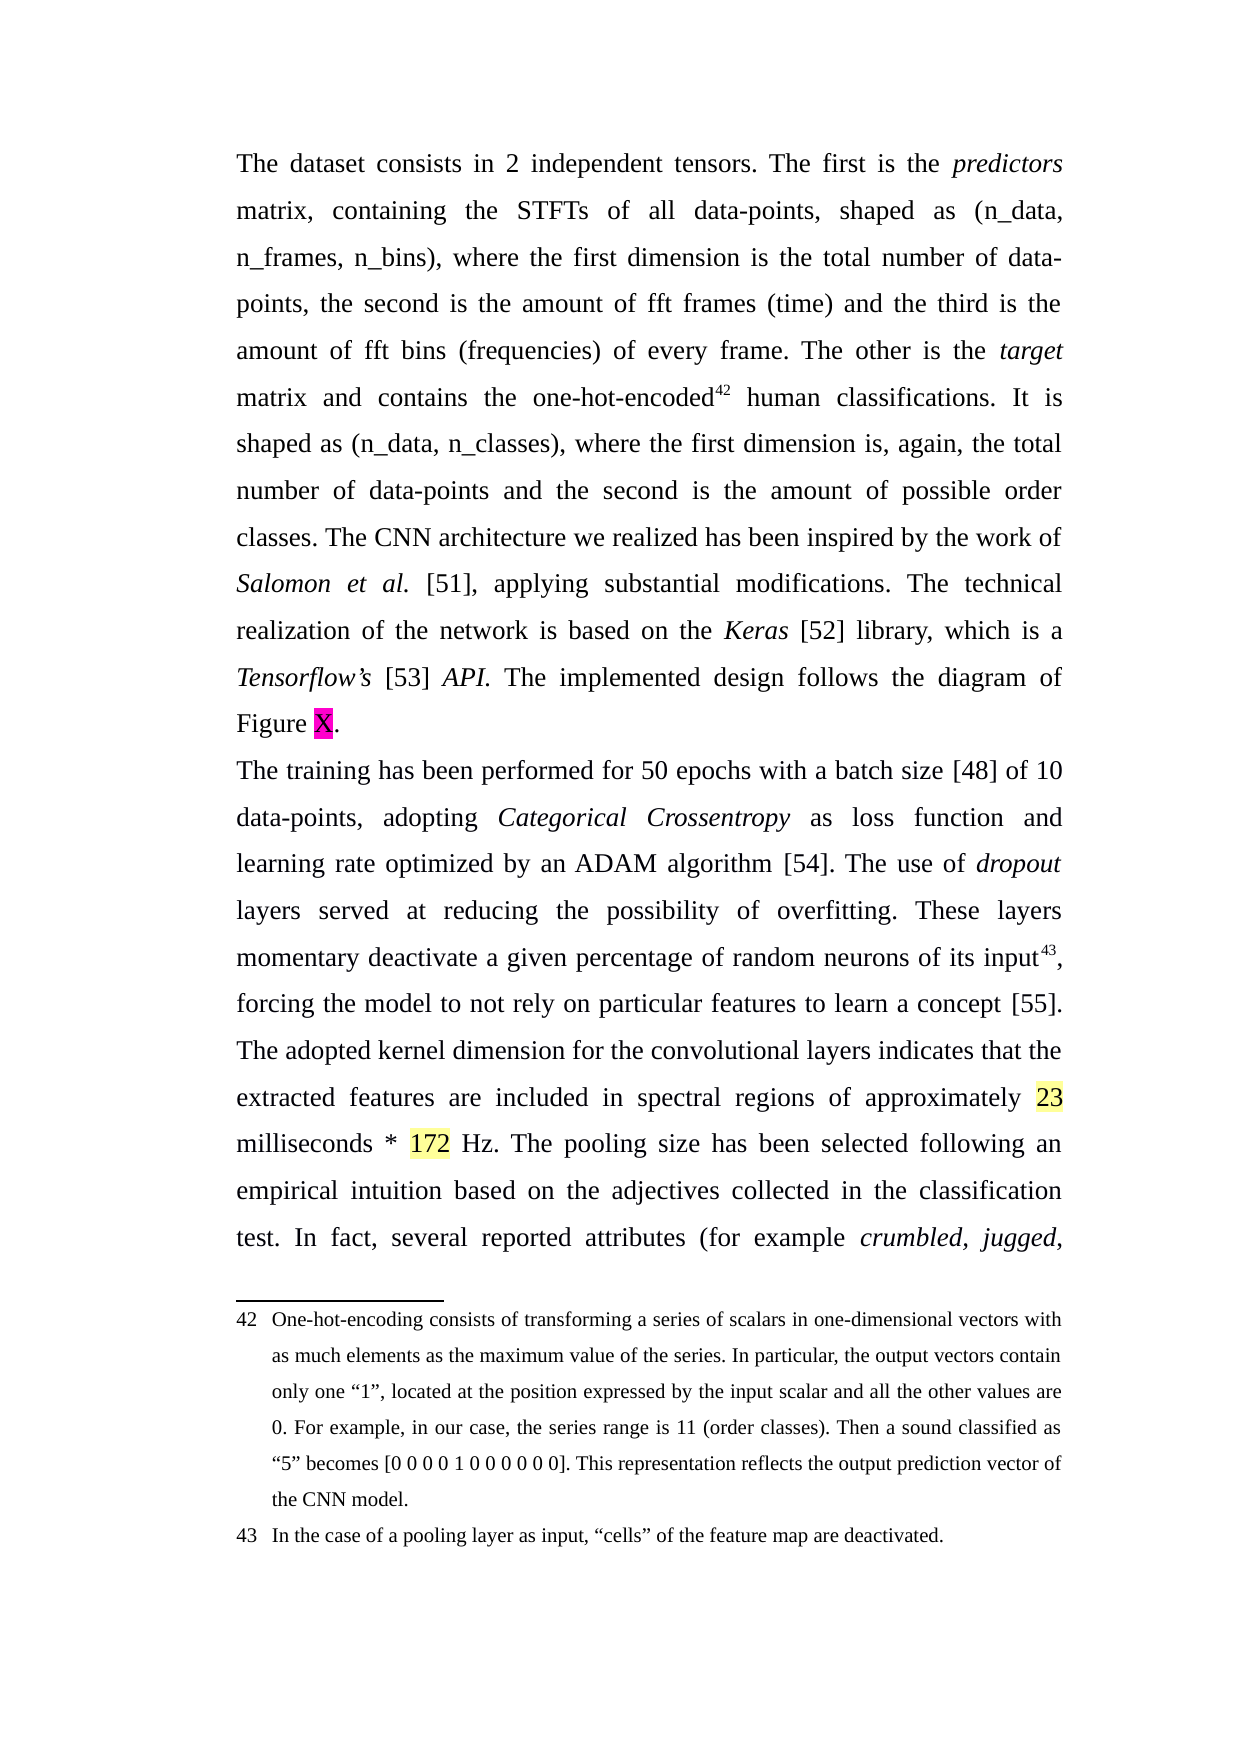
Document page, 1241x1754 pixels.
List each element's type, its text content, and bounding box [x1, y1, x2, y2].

text The dataset consists in 2 independent tensors. The first is the predictors matrix, containing the STFTs of all data-points, shaped as (n_data, n_frames, n_bins), where the first dimension is the total number of data-points, the second is the amount of fft frames (time) and the third is the amount of fft bins (frequencies) of every frame. The other is the target matrix and contains the one-hot-encoded human classifications. It is shaped as (n_data, n_classes), where the first dimension is, again, the total number of data-points and the second is the amount of possible order classes. The CNN architecture we realized has been inspired by the work of Salomon et al. [51], applying substantial modifications. The technical realization of the network is based on the Keras [52] library, which is a Tensorflow’s [53] API. The implemented design follows the diagram of Figure X. [236, 148, 1063, 739]
text In the case of a pooling layer as input, “cells” of the feature map are deactivated. [236, 1523, 1063, 1547]
text The training has been performed for 50 epochs with a batch size [48] of 10 data-points, adopting Categorical Crossentropy as loss function and learning rate optimized by an ADAM algorithm [54]. The use of dropout layers served at reducing the possibility of overfitting. These layers momentary deactivate a given percentage of random neurons of its input, forcing the model to not rely on particular features to learn a concept [55]. The adopted kernel dimension for the convolutional layers indicates that the extracted features are included in spectral regions of approximately 23 milliseconds * 172 Hz. The pooling size has been selected following an empirical intuition based on the adjectives collected in the classification test. In fact, several reported attributes (for example crumbled, jugged, [236, 754, 1063, 1252]
text One-hot-encoding consists of transforming a series of scalars in one-dimensional vectors with as much elements as the maximum value of the series. In particular, the output vectors contain only one “1”, located at the position expressed by the input scalar and all the other values are 0. For example, in our case, the series range is 11 (order classes). Then a sound classified as “5” becomes [0 0 0 0 1 0 0 0 0 0 0]. This representation reflects the output prediction vector of the CNN model. [236, 1307, 1063, 1511]
